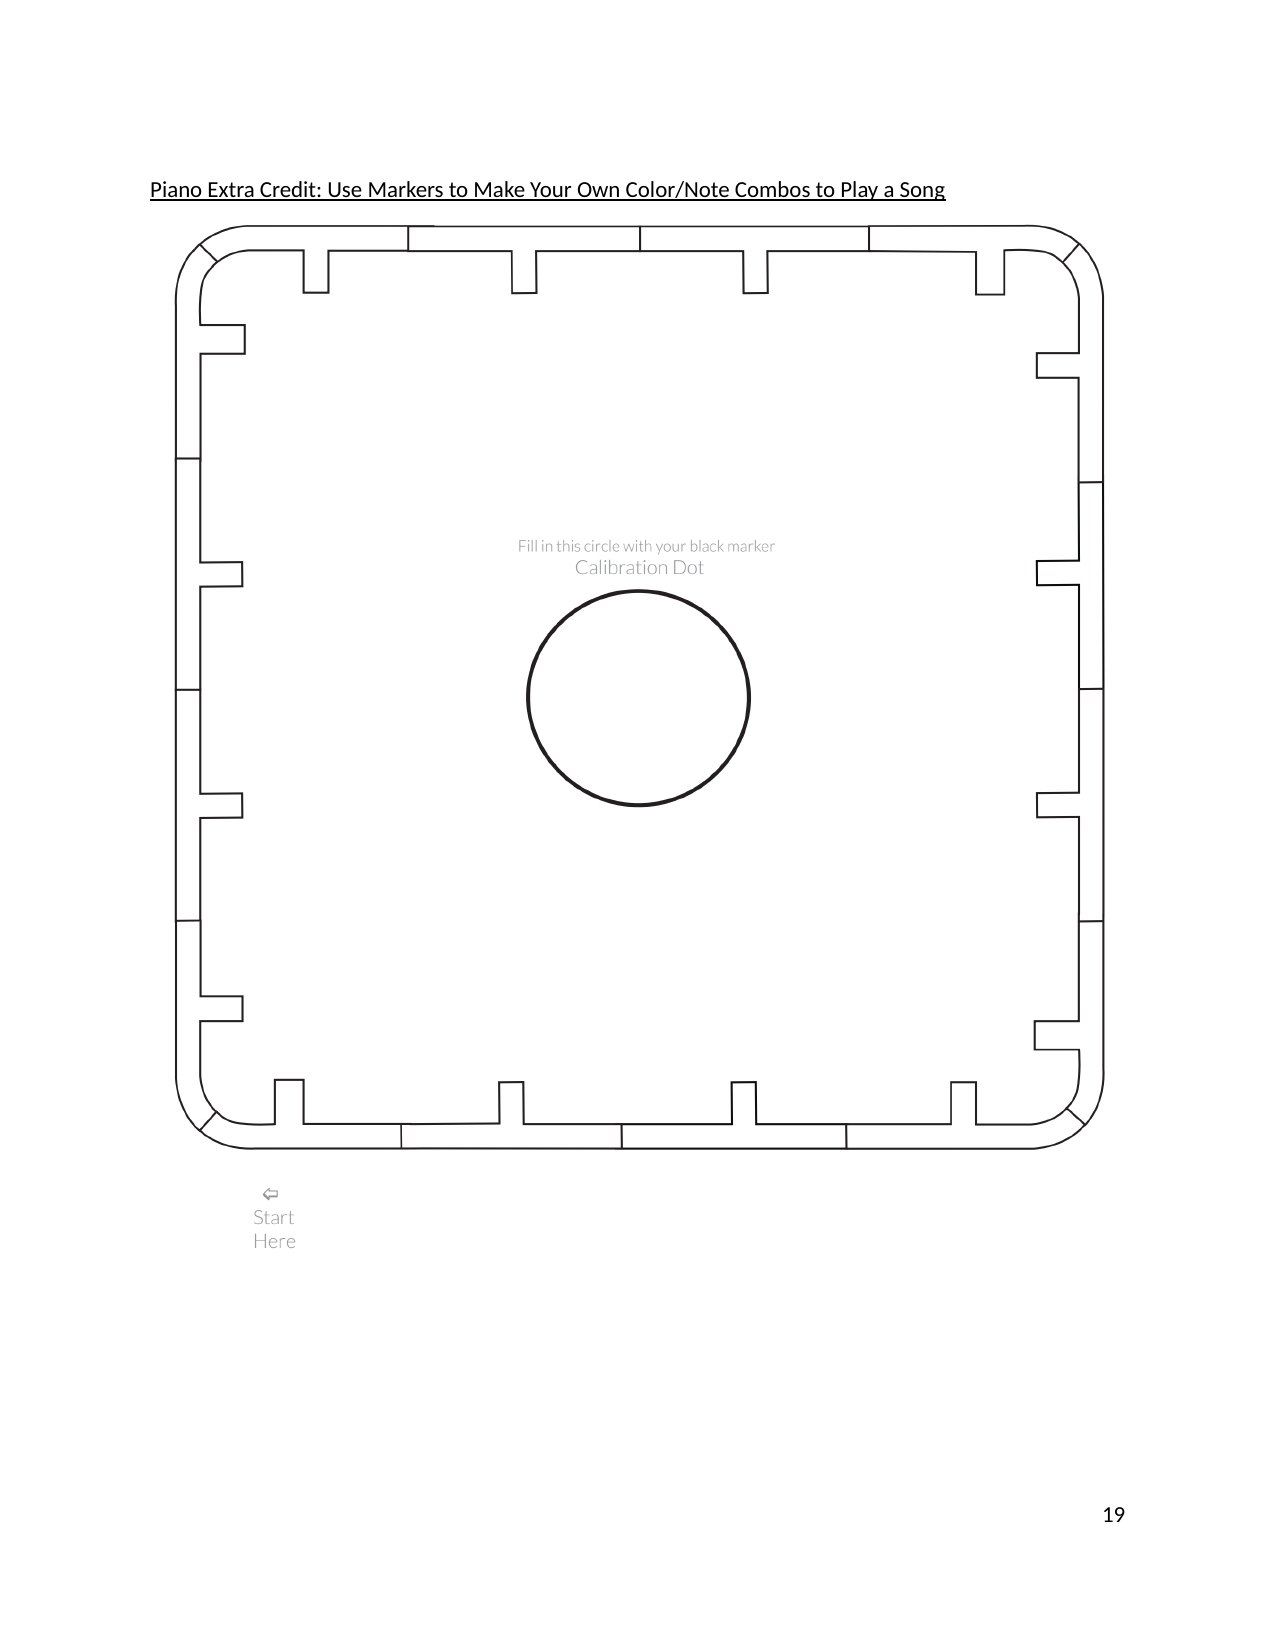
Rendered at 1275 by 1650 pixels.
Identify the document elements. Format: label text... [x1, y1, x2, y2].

picture [152, 203, 1124, 1271]
subtitle Piano Extra Credit: Use Markers to Make Your Own Color/Note Combos to Play a Song [150, 175, 1125, 203]
